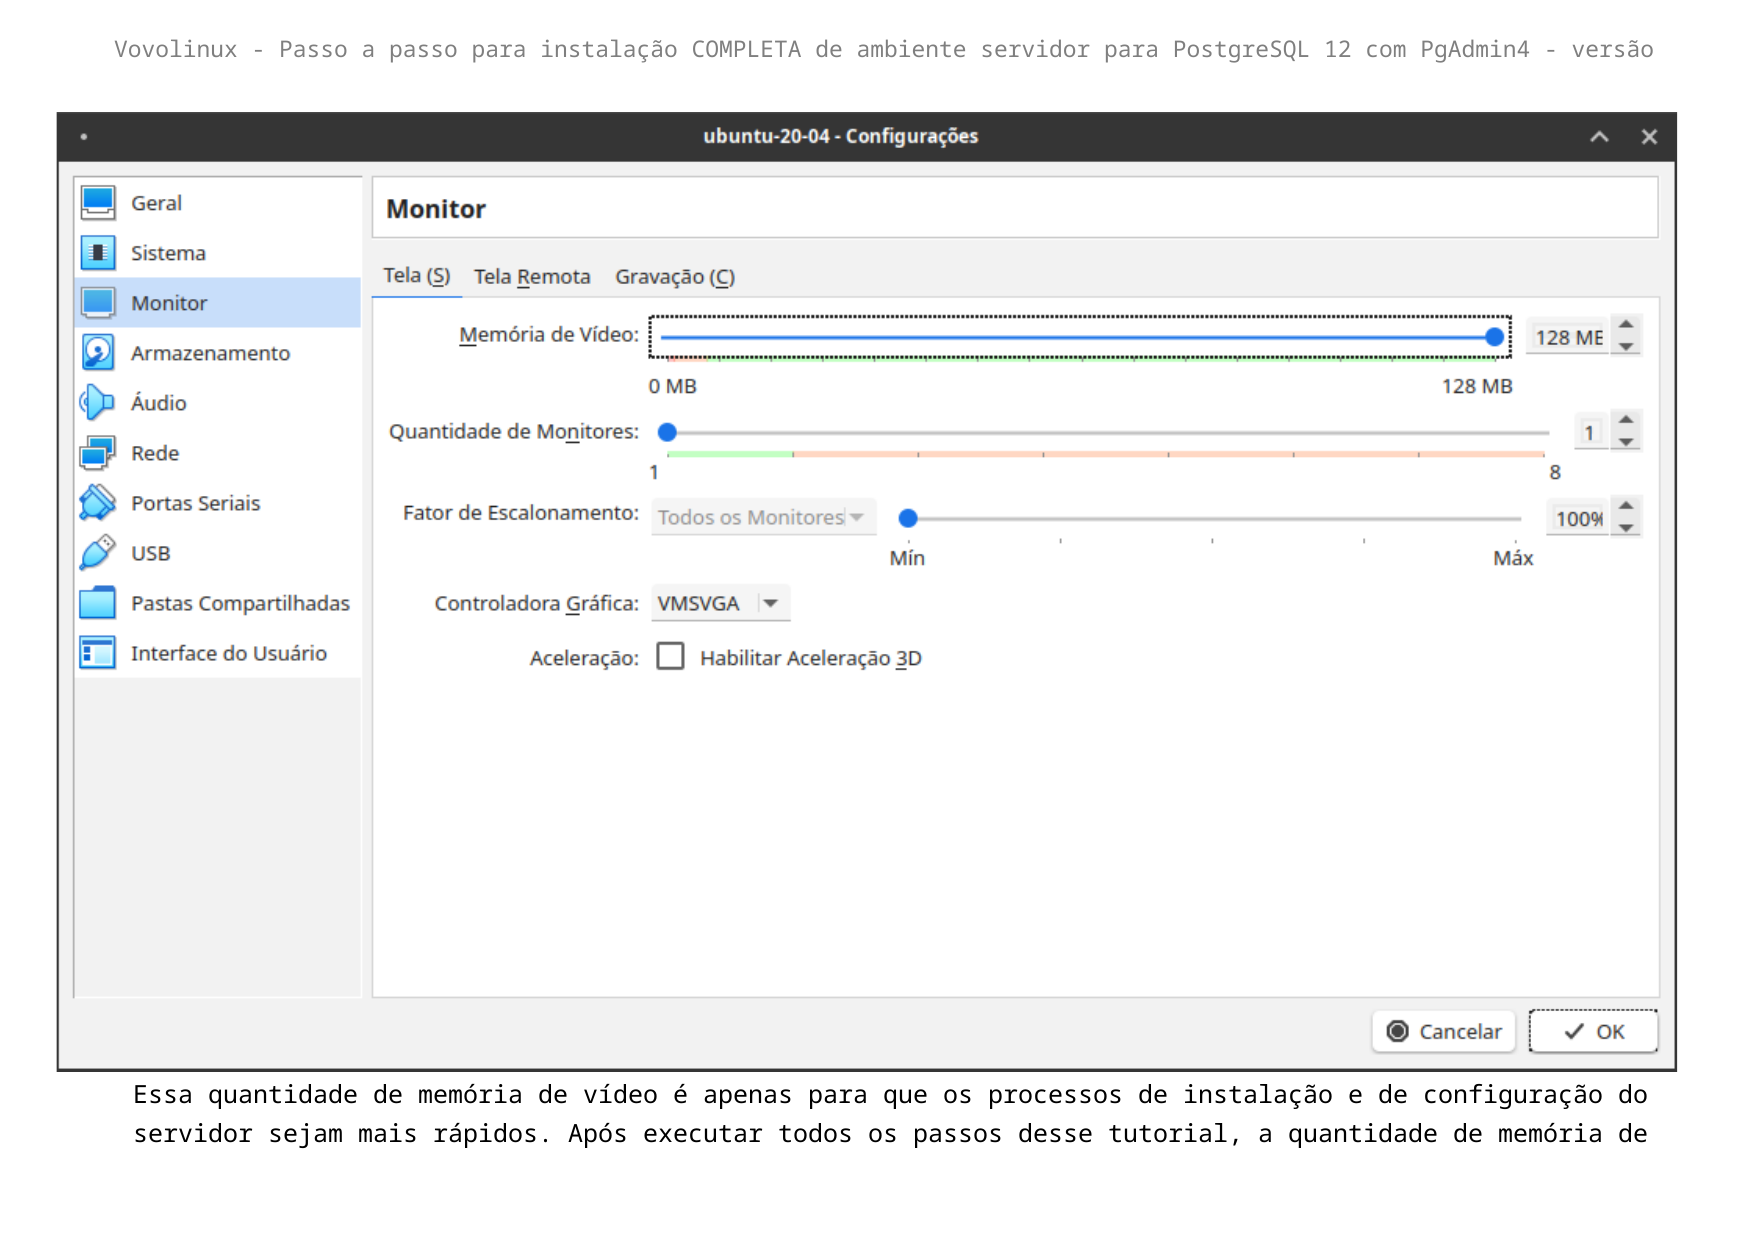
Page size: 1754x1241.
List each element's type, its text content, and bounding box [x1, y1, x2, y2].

picture [56, 112, 1678, 1072]
text Essa quantidade de memória de vídeo é apenas para que os processos de instalação e de configuração do servidor sejam mais rápidos. Após executar todos os passos desse tutorial, a quantidade de memória de [133, 98, 1695, 1150]
